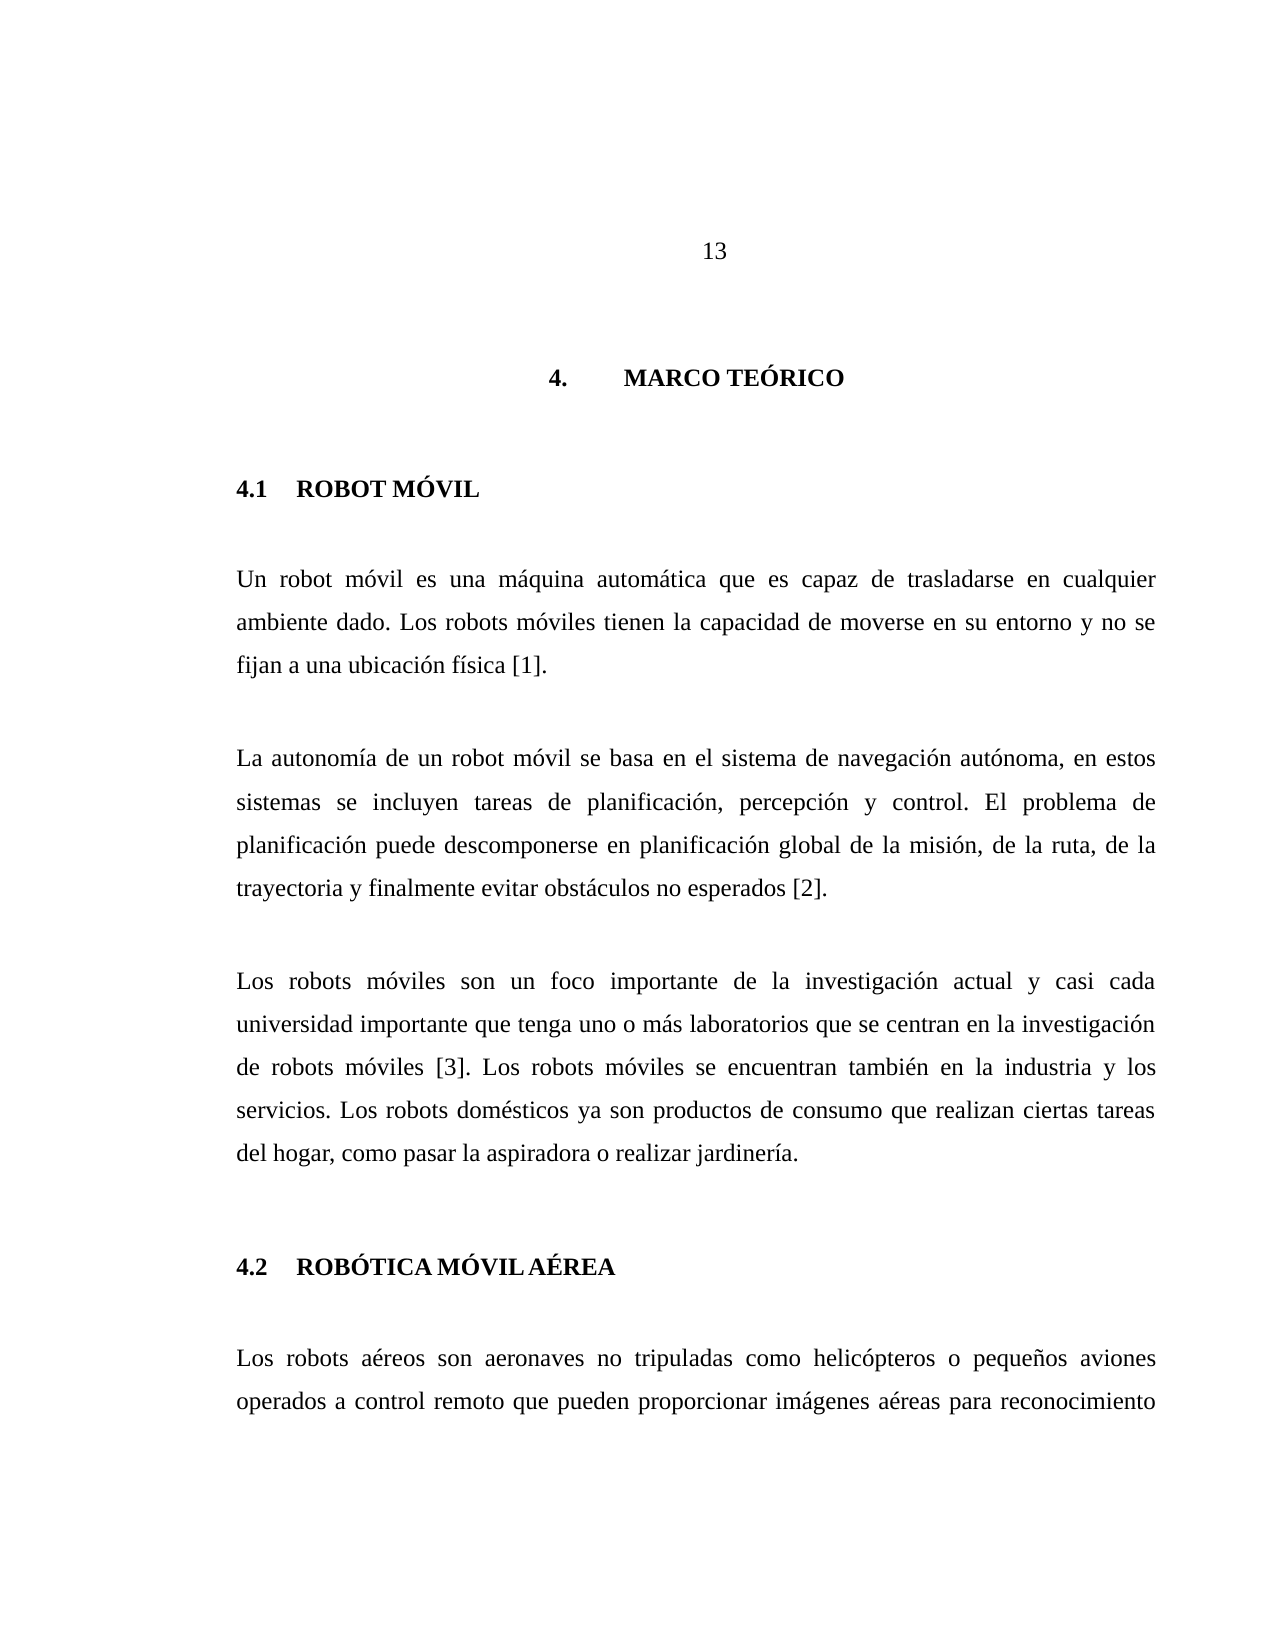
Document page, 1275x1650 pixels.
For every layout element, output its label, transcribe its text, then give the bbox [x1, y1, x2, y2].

text Los robots móviles son un foco importante de la investigación actual y casi cada universidad importante que tenga uno o más laboratorios que se centran en la investigación de robots móviles [3]. Los robots móviles se encuentran también en la industria y los servicios. Los robots domésticos ya son productos de consumo que realizan ciertas tareas del hogar, como pasar la aspiradora o realizar jardinería. [236, 966, 1157, 1167]
subtitle MARCO TEÓRICO [236, 363, 1157, 391]
subtitle ROBOT MÓVIL [236, 474, 1157, 502]
text Los robots aéreos son aeronaves no tripuladas como helicópteros o pequeños aviones operados a control remoto que pueden proporcionar imágenes aéreas para reconocimiento [236, 1343, 1157, 1414]
text Un robot móvil es una máquina automática que es capaz de trasladarse en cualquier ambiente dado. Los robots móviles tienen la capacidad de moverse en su entorno y no se fijan a una ubicación física [1]. [236, 564, 1157, 679]
text La autonomía de un robot móvil se basa en el sistema de navegación autónoma, en estos sistemas se incluyen tareas de planificación, percepción y control. El problema de planificación puede descomponerse en planificación global de la misión, de la ruta, de la trayectoria y finalmente evitar obstáculos no esperados [2]. [236, 743, 1157, 902]
subtitle ROBÓTICA MÓVIL AÉREA [236, 1252, 1157, 1281]
